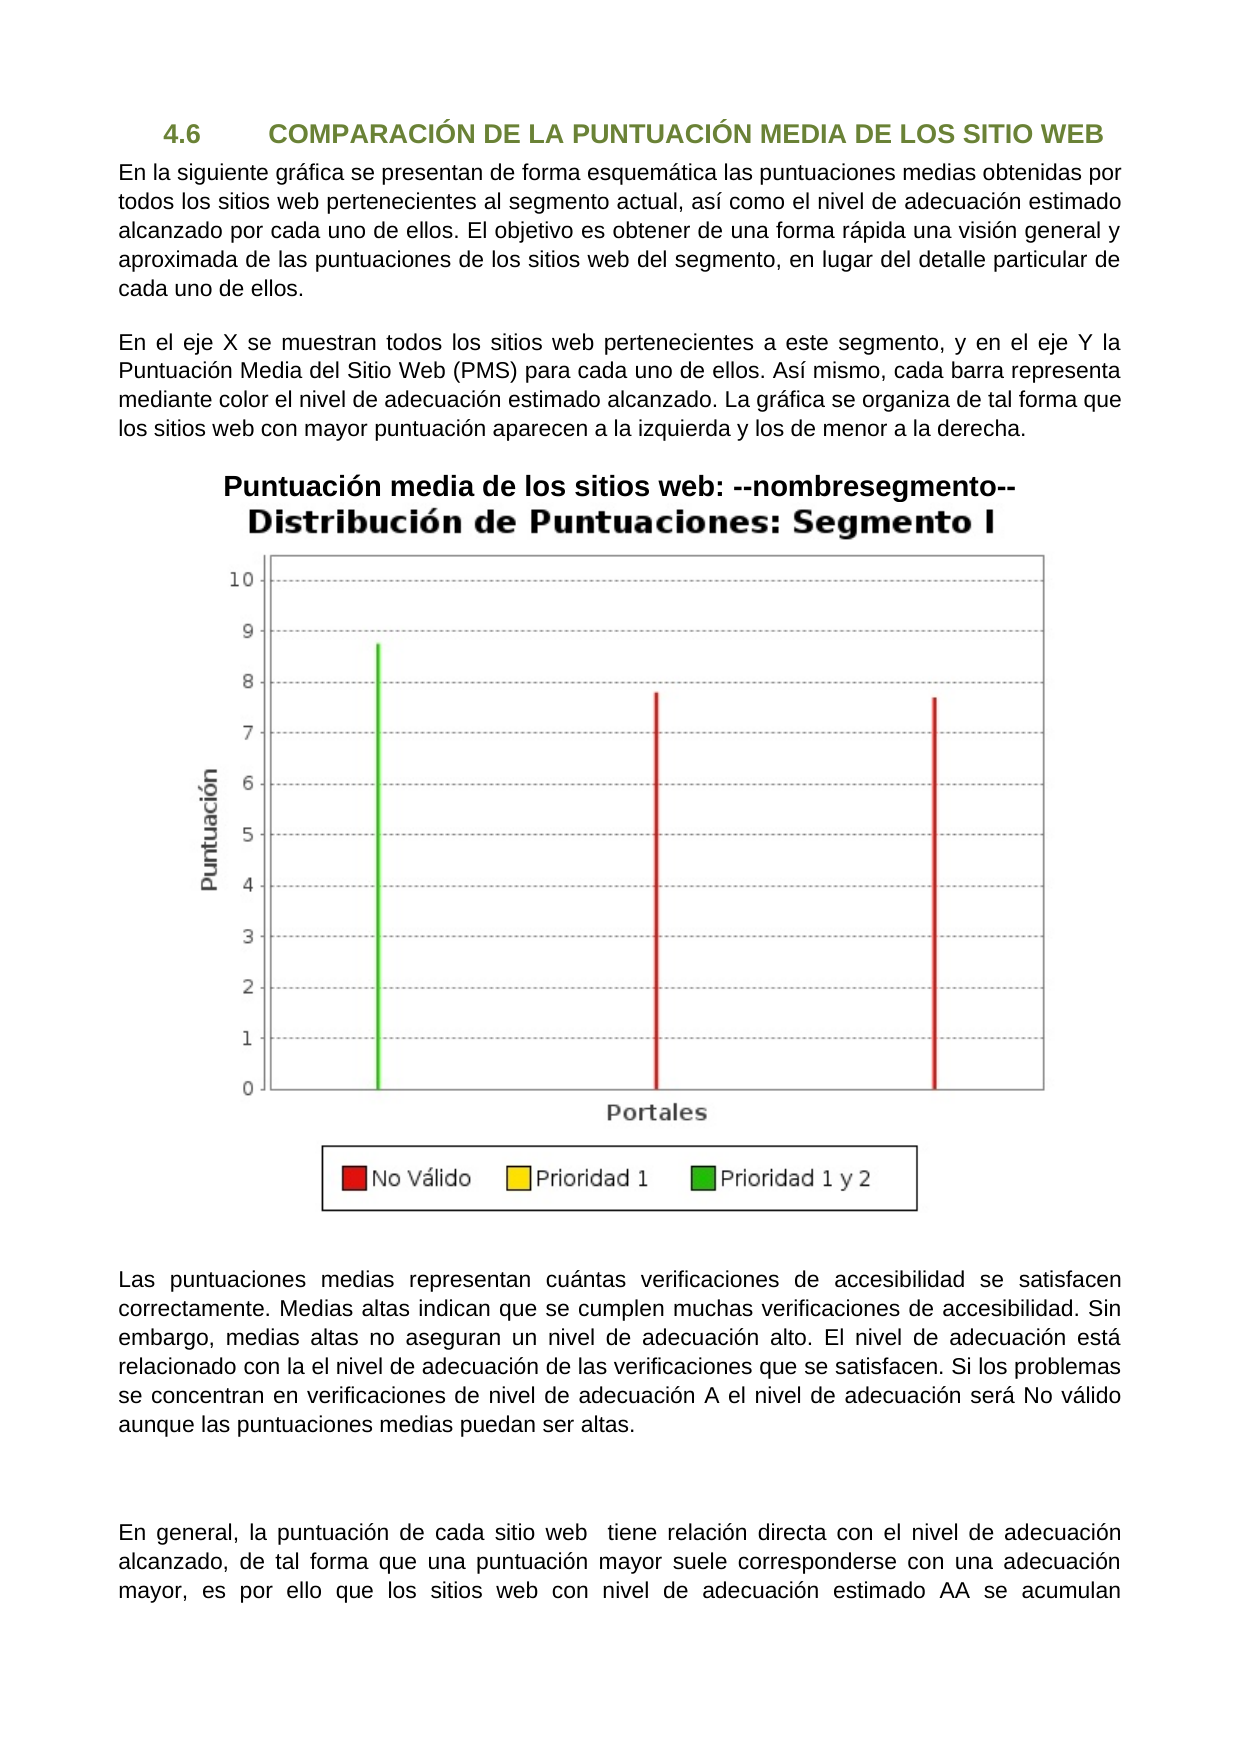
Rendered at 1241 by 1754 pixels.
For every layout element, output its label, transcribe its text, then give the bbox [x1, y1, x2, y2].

text En general, la puntuación de cada sitio web tiene relación directa con el nivel de adecuación alcanzado, de tal forma que una puntuación mayor suele corresponderse con una adecuación mayor, es por ello que los sitios web con nivel de adecuación estimado AA se acumulan [118, 1519, 1122, 1603]
text Puntuación media de los sitios web: --nombresegmento-- [118, 469, 1122, 503]
text En la siguiente gráfica se presentan de forma esquemática las puntuaciones medias obtenidas por todos los sitios web pertenecientes al segmento actual, así como el nivel de adecuación estimado alcanzado por cada uno de ellos. El objetivo es obtener de una forma rápida una visión general y aproximada de las puntuaciones de los sitios web del segmento, en lugar del detalle particular de cada uno de ellos. [118, 159, 1122, 301]
text Las puntuaciones medias representan cuántas verificaciones de accesibilidad se satisfacen correctamente. Medias altas indican que se cumplen muchas verificaciones de accesibilidad. Sin embargo, medias altas no aseguran un nivel de adecuación alto. El nivel de adecuación está relacionado con la el nivel de adecuación de las verificaciones que se satisfacen. Si los problemas se concentran en verificaciones de nivel de adecuación A el nivel de adecuación será No válido aunque las puntuaciones medias puedan ser altas. [118, 1266, 1122, 1437]
subtitle Comparación de la Puntuación media de los sitio web [156, 118, 1122, 149]
text En el eje X se muestran todos los sitios web pertenecientes a este segmento, y en el eje Y la Puntuación Media del Sitio Web (PMS) para cada uno de ellos. Así mismo, cada barra representa mediante color el nivel de adecuación estimado alcanzado. La gráfica se organiza de tal forma que los sitios web con mayor puntuación aparecen a la izquierda y los de menor a la derecha. [118, 328, 1122, 442]
picture [178, 502, 1062, 1213]
